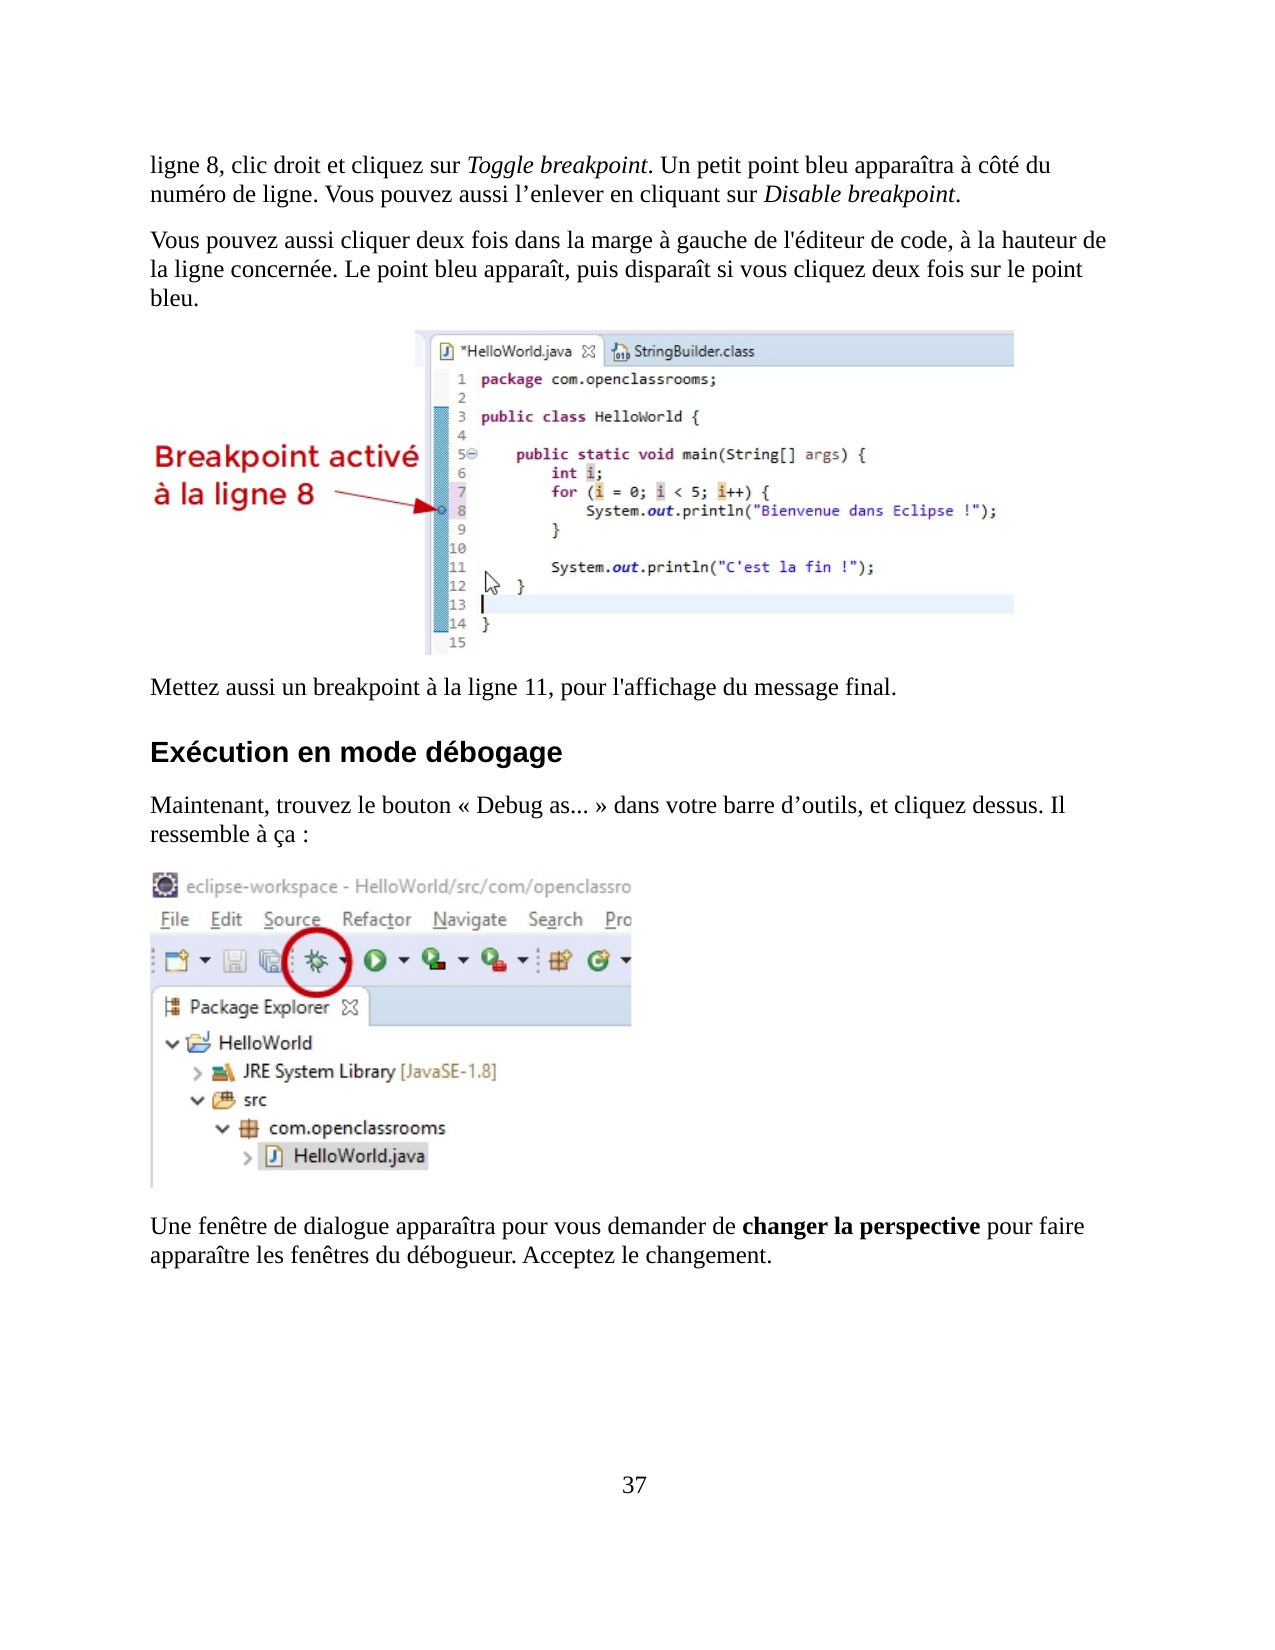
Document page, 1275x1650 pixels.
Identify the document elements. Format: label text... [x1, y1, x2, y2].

picture [150, 865, 632, 1194]
text Vous pouvez aussi cliquer deux fois dans la marge à gauche de l'éditeur de code, à la hauteur de la ligne concernée. Le point bleu apparaît, puis disparaît si vous cliquez deux fois sur le point bleu. [150, 225, 1125, 312]
text Maintenant, trouvez le bouton « Debug as... » dans votre barre d’outils, et cliquez dessus. Il ressemble à ça : [150, 790, 1125, 847]
text Une fenêtre de dialogue apparaîtra pour vous demander de changer la perspective pour faire apparaître les fenêtres du débogueur. Acceptez le changement. [150, 1211, 1125, 1269]
picture [150, 329, 1014, 655]
text Mettez aussi un breakpoint à la ligne 11, pour l'affichage du message final. [150, 672, 1125, 701]
subtitle Exécution en mode débogage [150, 735, 1125, 768]
text ligne 8, clic droit et cliquez sur Toggle breakpoint. Un petit point bleu apparaîtra à côté du numéro de ligne. Vous pouvez aussi l’enlever en cliquant sur Disable breakpoint. [150, 150, 1125, 207]
